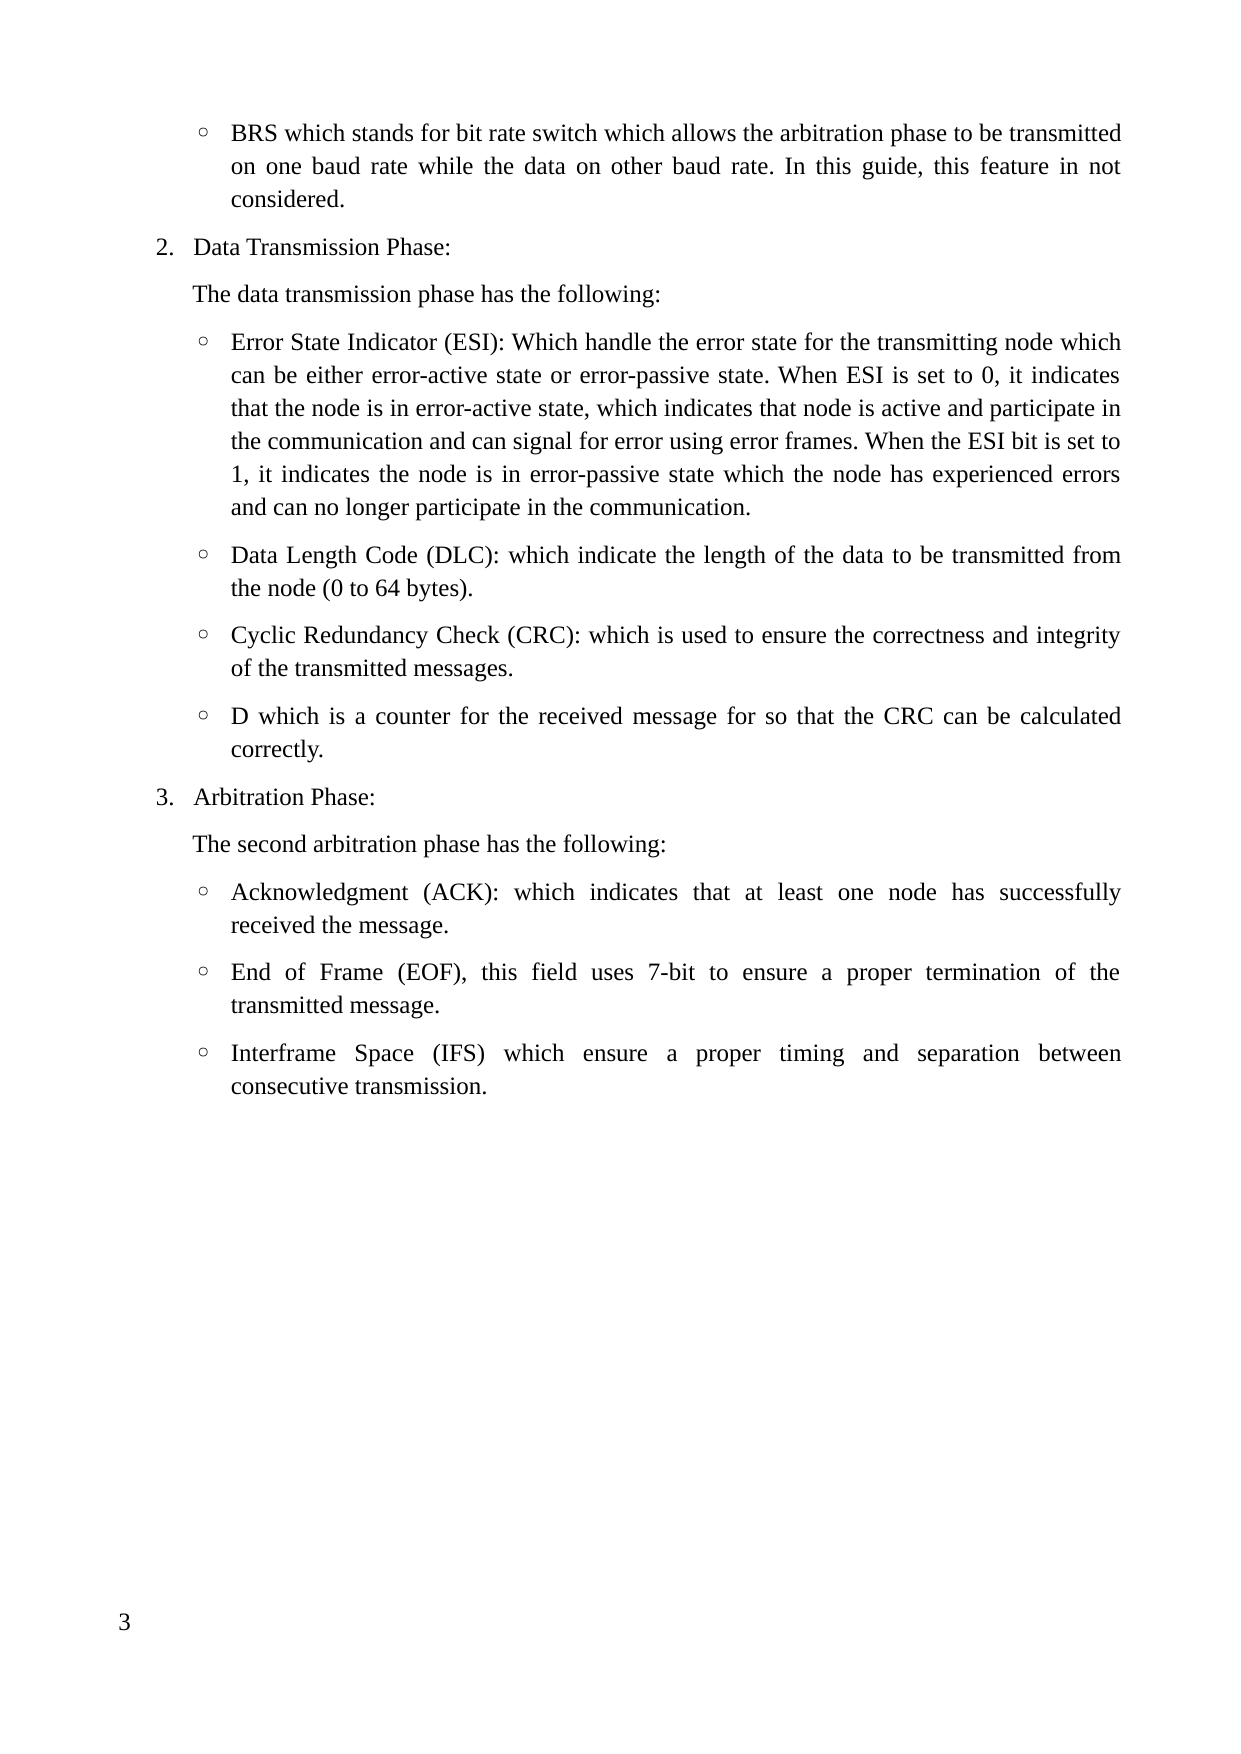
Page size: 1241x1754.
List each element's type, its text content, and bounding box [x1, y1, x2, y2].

list Arbitration Phase: [156, 782, 1122, 810]
list Interframe Space (IFS) which ensure a proper timing and separation between consecutive transmission. [193, 1038, 1122, 1100]
list End of Frame (EOF), this field uses 7-bit to ensure a proper termination of the transmitted message. [193, 957, 1122, 1019]
list Error State Indicator (ESI): Which handle the error state for the transmitting node which can be either error-active state or error-passive state. When ESI is set to 0, it indicates that the node is in error-active state, which indicates that node is active and participate in the communication and can signal for error using error frames. When the ESI bit is set to 1, it indicates the node is in error-passive state which the node has experienced errors and can no longer participate in the communication. [193, 327, 1122, 521]
list Acknowledgment (ACK): which indicates that at least one node has successfully received the message. [193, 877, 1122, 938]
text The second arbitration phase has the following: [118, 829, 1122, 858]
list Cyclic Redundancy Check (CRC): which is used to ensure the correctness and integrity of the transmitted messages. [193, 620, 1122, 682]
list Data Transmission Phase: [156, 232, 1122, 261]
text The data transmission phase has the following: [118, 279, 1122, 308]
list Data Length Code (DLC): which indicate the length of the data to be transmitted from the node (0 to 64 bytes). [193, 540, 1122, 601]
list BRS which stands for bit rate switch which allows the arbitration phase to be transmitted on one baud rate while the data on other baud rate. In this guide, this feature in not considered. [193, 118, 1122, 213]
list D which is a counter for the received message for so that the CRC can be calculated correctly. [193, 701, 1122, 763]
